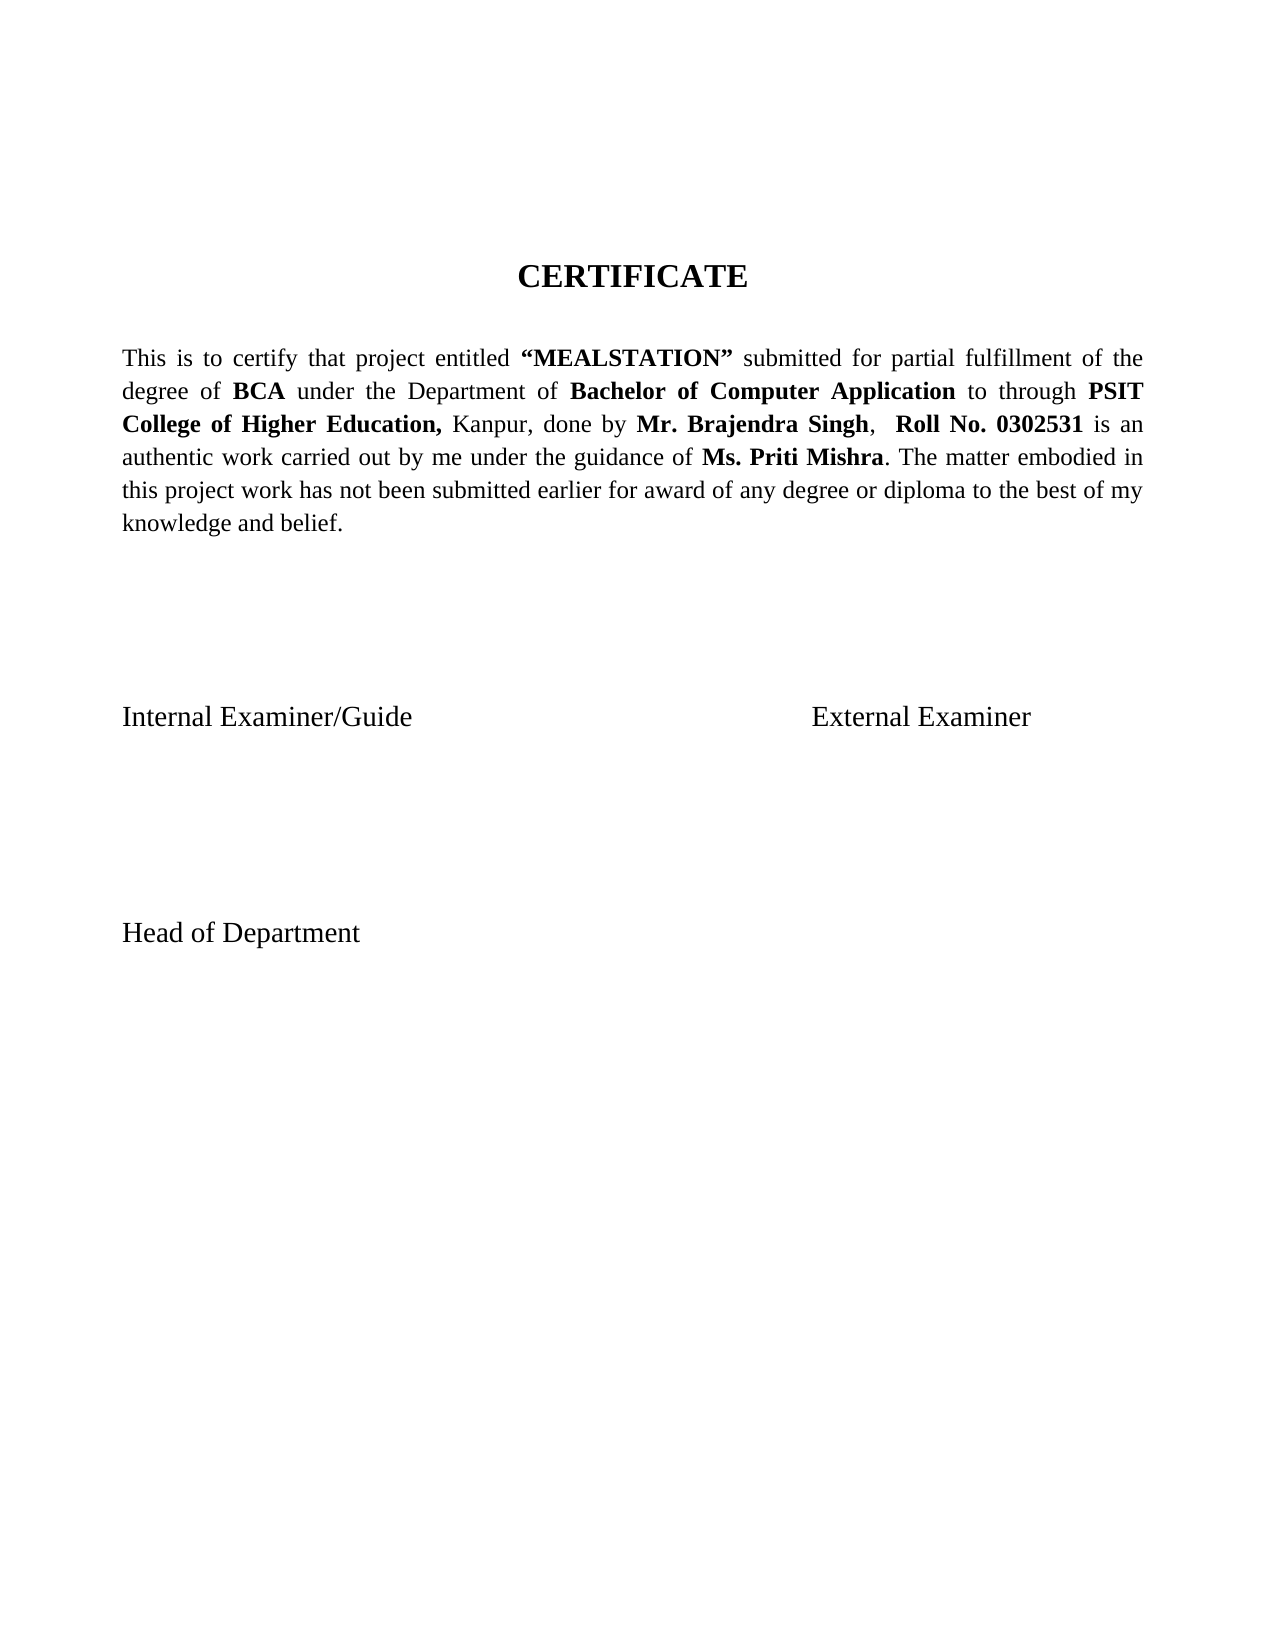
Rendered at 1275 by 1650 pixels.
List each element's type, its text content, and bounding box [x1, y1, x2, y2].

subtitle Head of Department [122, 915, 1144, 948]
subtitle Internal Examiner/Guide External Examiner [122, 699, 1144, 733]
text This is to certify that project entitled “MEALSTATION” submitted for partial fulfillment of the degree of BCA under the Department of Bachelor of Computer Application to through PSIT College of Higher Education, Kanpur, done by Mr. Brajendra Singh, Roll No. 0302531 is an authentic work carried out by me under the guidance of Ms. Priti Mishra. The matter embodied in this project work has not been submitted earlier for award of any degree or diploma to the best of my knowledge and belief. [122, 343, 1144, 537]
subtitle CERTIFICATE [122, 257, 1144, 295]
